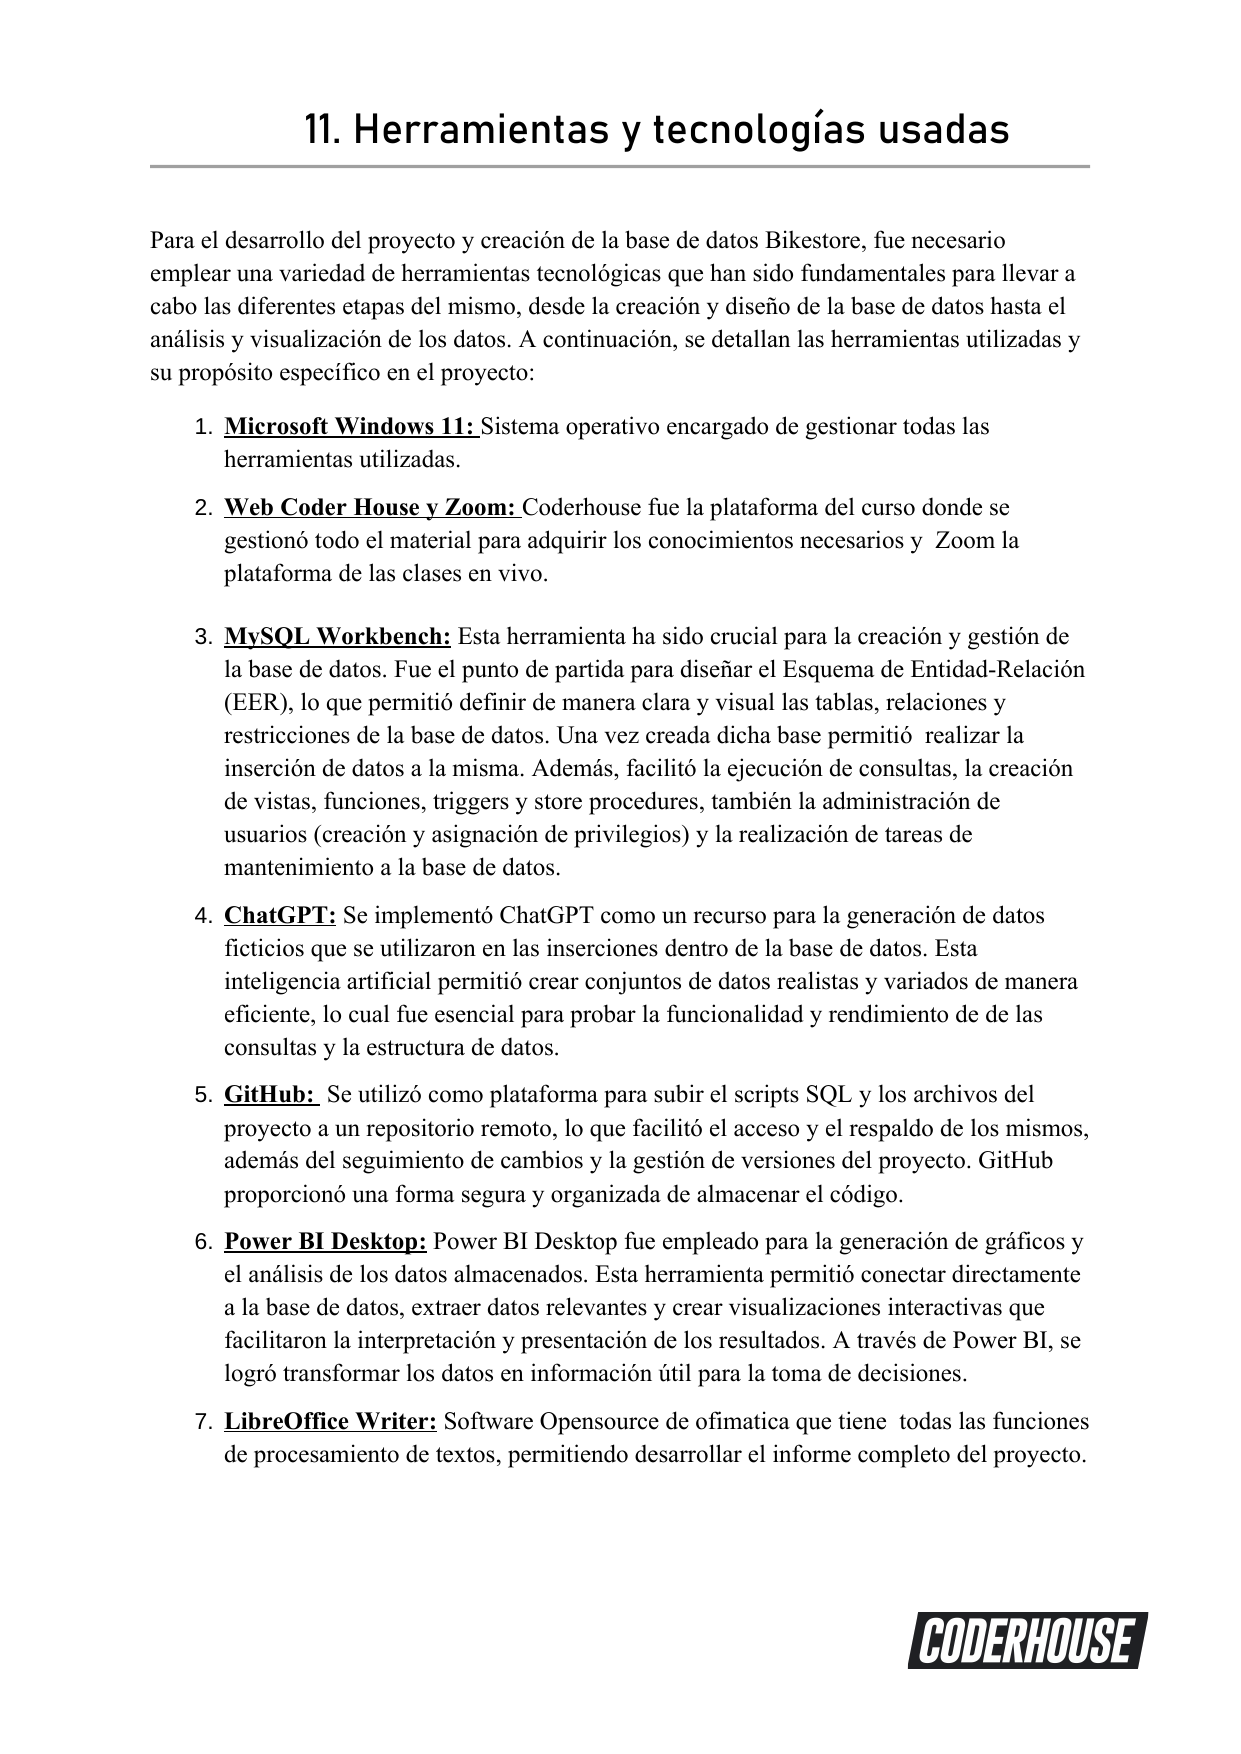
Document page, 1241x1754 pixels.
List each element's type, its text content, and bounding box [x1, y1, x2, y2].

list MySQL Workbench: Esta herramienta ha sido crucial para la creación y gestión de la base de datos. Fue el punto de partida para diseñar el Esquema de Entidad-Relación (EER), lo que permitió definir de manera clara y visual las tablas, relaciones y restricciones de la base de datos. Una vez creada dicha base permitió realizar la inserción de datos a la misma. Además, facilitó la ejecución de consultas, la creación de vistas, funciones, triggers y store procedures, también la administración de usuarios (creación y asignación de privilegios) y la realización de tareas de mantenimiento a la base de datos. [194, 621, 1090, 881]
list LibreOffice Writer: Software Opensource de ofimatica que tiene todas las funciones de procesamiento de textos, permitiendo desarrollar el informe completo del proyecto. [194, 1406, 1090, 1468]
picture [907, 1612, 1149, 1669]
subtitle 11. Herramientas y tecnologías usadas [225, 102, 1090, 152]
text Para el desarrollo del proyecto y creación de la base de datos Bikestore, fue necesario emplear una variedad de herramientas tecnológicas que han sido fundamentales para llevar a cabo las diferentes etapas del mismo, desde la creación y diseño de la base de datos hasta el análisis y visualización de los datos. A continuación, se detallan las herramientas utilizadas y su propósito específico en el proyecto: [150, 225, 1090, 386]
list ChatGPT: Se implementó ChatGPT como un recurso para la generación de datos ficticios que se utilizaron en las inserciones dentro de la base de datos. Esta inteligencia artificial permitió crear conjuntos de datos realistas y variados de manera eficiente, lo cual fue esencial para probar la funcionalidad y rendimiento de de las consultas y la estructura de datos. [194, 900, 1090, 1061]
list Power BI Desktop: Power BI Desktop fue empleado para la generación de gráficos y el análisis de los datos almacenados. Esta herramienta permitió conectar directamente a la base de datos, extraer datos relevantes y crear visualizaciones interactivas que facilitaron la interpretación y presentación de los resultados. A través de Power BI, se logró transformar los datos en información útil para la toma de decisiones. [194, 1226, 1090, 1387]
list Microsoft Windows 11: Sistema operativo encargado de gestionar todas las herramientas utilizadas. [194, 411, 1090, 473]
list Web Coder House y Zoom: Coderhouse fue la plataforma del curso donde se gestionó todo el material para adquirir los conocimientos necesarios y Zoom la plataforma de las clases en vivo. [194, 492, 1090, 587]
list GitHub: Se utilizó como plataforma para subir el scripts SQL y los archivos del proyecto a un repositorio remoto, lo que facilitó el acceso y el respaldo de los mismos, además del seguimiento de cambios y la gestión de versiones del proyecto. GitHub proporcionó una forma segura y organizada de almacenar el código. [194, 1079, 1090, 1207]
